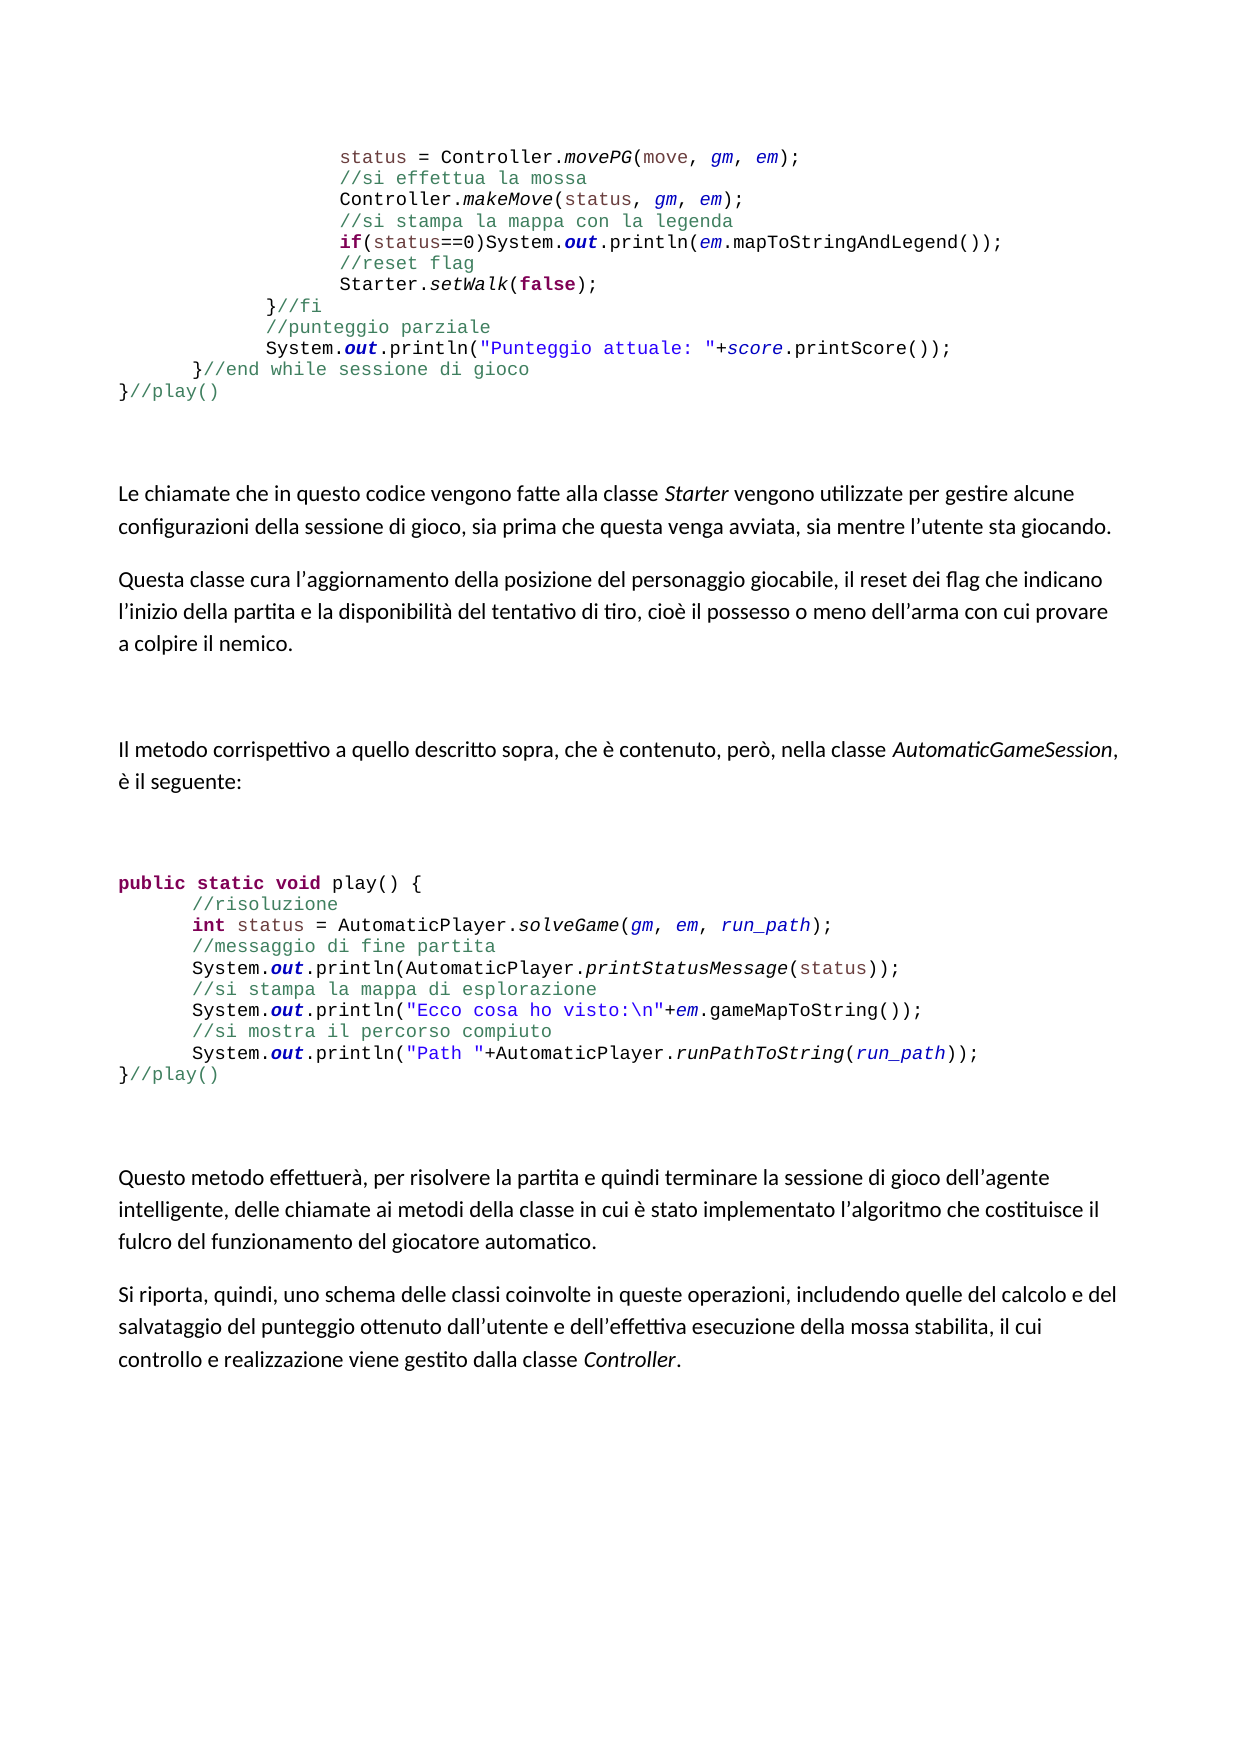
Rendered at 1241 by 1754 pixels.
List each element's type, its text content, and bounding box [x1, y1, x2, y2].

text //messaggio di fine partita [118, 937, 1122, 958]
text //si stampa la mappa con la legenda [118, 211, 1122, 233]
text //reset flag [118, 254, 1122, 275]
text public static void play() { [118, 873, 1122, 895]
text Si riporta, quindi, uno schema delle classi coinvolte in queste operazioni, includendo quelle del calcolo e del salvataggio del punteggio ottenuto dall’utente e dell’effettiva esecuzione della mossa stabilita, il cui controllo e realizzazione viene gestito dalla classe Controller. [118, 1280, 1122, 1373]
text Starter.setWalk(false); [118, 275, 1122, 296]
text System.out.println("Path "+AutomaticPlayer.runPathToString(run_path)); [118, 1043, 1122, 1065]
text if(status==0)System.out.println(em.mapToStringAndLegend()); [118, 233, 1122, 254]
text //si stampa la mappa di esplorazione [118, 980, 1122, 1001]
text //risoluzione [118, 895, 1122, 916]
text System.out.println("Ecco cosa ho visto:\n"+em.gameMapToString()); [118, 1001, 1122, 1022]
text //si mostra il percorso compiuto [118, 1022, 1122, 1043]
text Questo metodo effettuerà, per risolvere la partita e quindi terminare la sessione di gioco dell’agente intelligente, delle chiamate ai metodi della classe in cui è stato implementato l’algoritmo che costituisce il fulcro del funzionamento del giocatore automatico. [118, 1163, 1122, 1255]
text int status = AutomaticPlayer.solveGame(gm, em, run_path); [118, 916, 1122, 937]
text Controller.makeMove(status, gm, em); [118, 190, 1122, 211]
text //si effettua la mossa [118, 169, 1122, 190]
text System.out.println(AutomaticPlayer.printStatusMessage(status)); [118, 958, 1122, 980]
text Le chiamate che in questo codice vengono fatte alla classe Starter vengono utilizzate per gestire alcune configurazioni della sessione di gioco, sia prima che questa venga avviata, sia mentre l’utente sta giocando. [118, 479, 1122, 540]
text Il metodo corrispettivo a quello descritto sopra, che è contenuto, però, nella classe AutomaticGameSession, è il seguente: [118, 735, 1122, 795]
text status = Controller.movePG(move, gm, em); [118, 148, 1122, 169]
text }//play() [118, 1065, 1122, 1086]
text //punteggio parziale [118, 318, 1122, 339]
text Questa classe cura l’aggiornamento della posizione del personaggio giocabile, il reset dei flag che indicano l’inizio della partita e la disponibilità del tentativo di tiro, cioè il possesso o meno dell’arma con cui provare a colpire il nemico. [118, 565, 1122, 657]
text }//end while sessione di gioco [118, 360, 1122, 381]
text System.out.println("Punteggio attuale: "+score.printScore()); [118, 339, 1122, 360]
text }//play() [118, 381, 1122, 403]
text }//fi [118, 296, 1122, 318]
